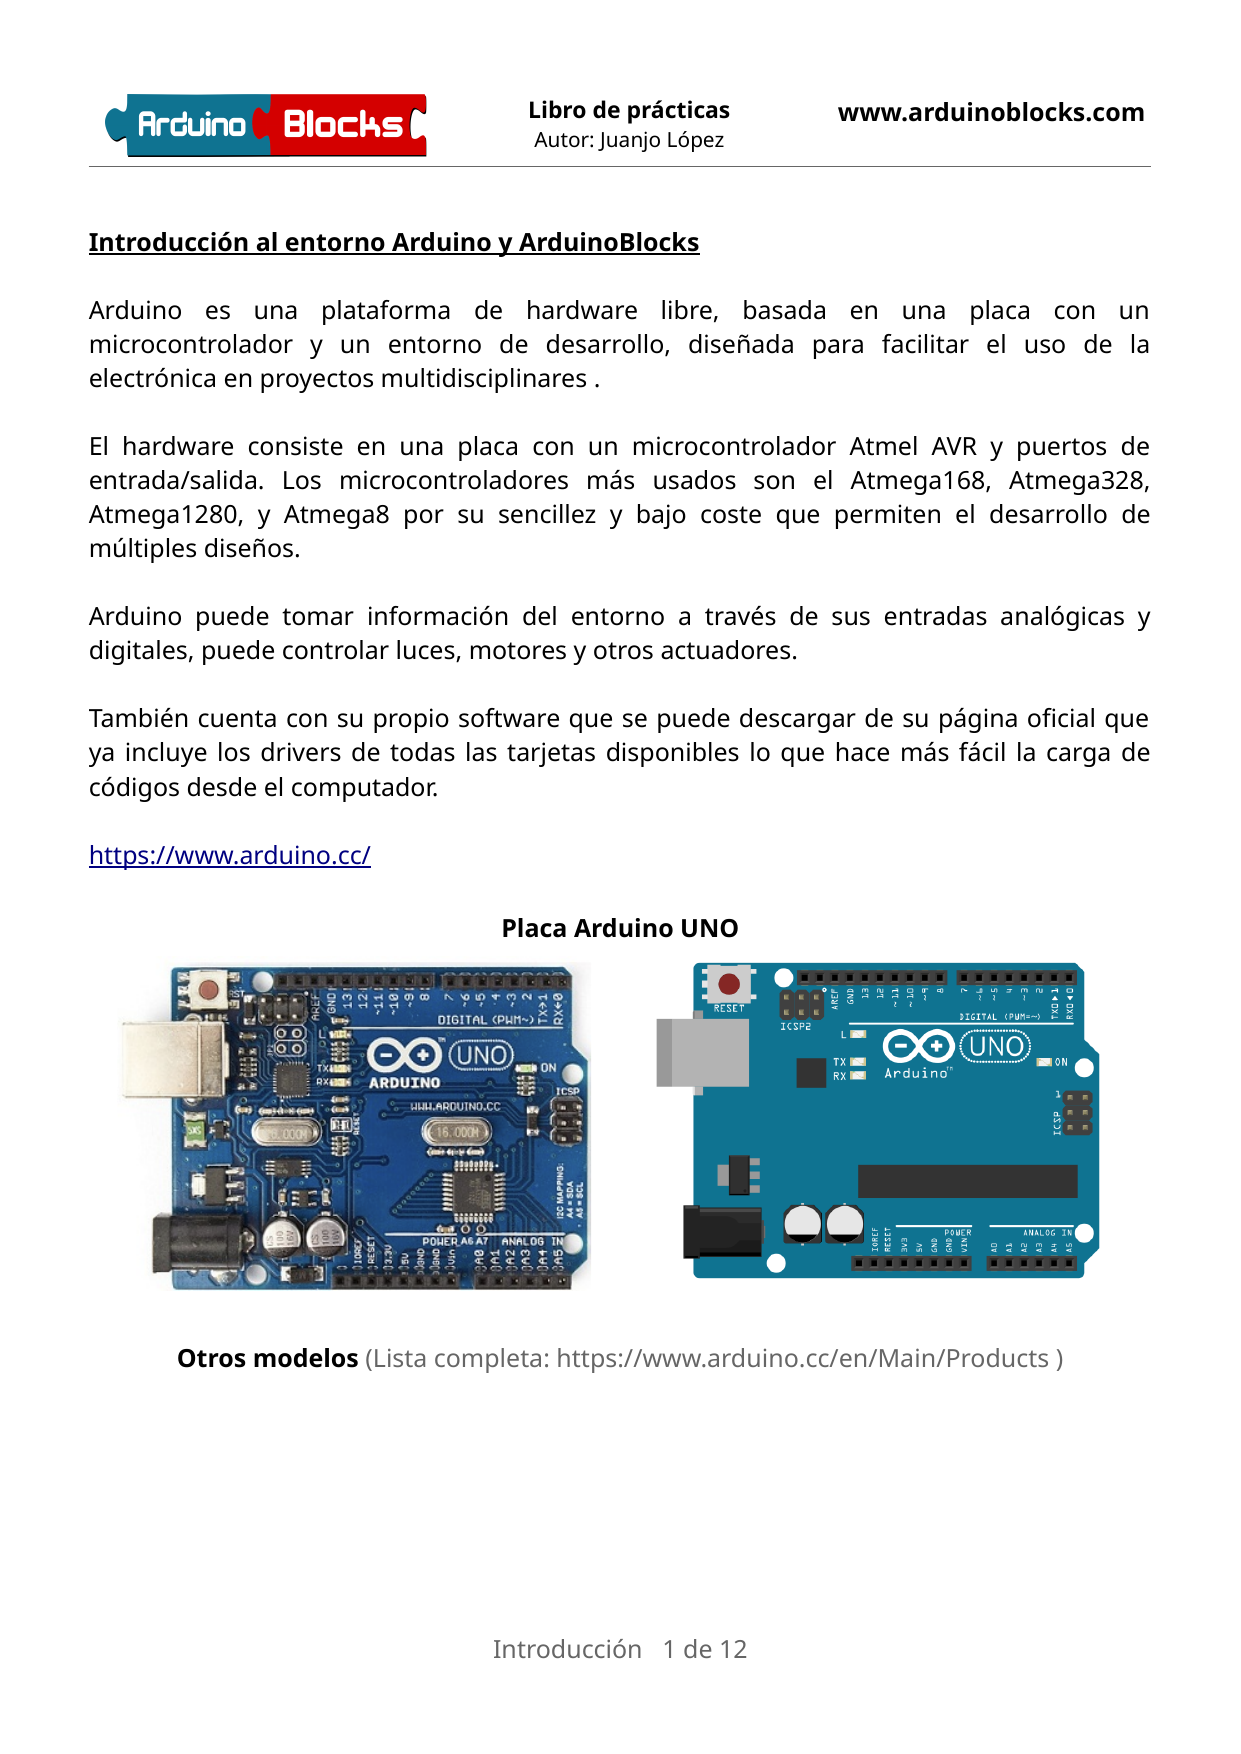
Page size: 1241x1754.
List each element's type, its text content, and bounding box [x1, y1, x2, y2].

text Arduino es una plataforma de hardware libre, basada en una placa con un microcontrolador y un entorno de desarrollo, diseñada para facilitar el uso de la electrónica en proyectos multidisciplinares . [88, 292, 1152, 394]
table_cell [620, 951, 1152, 1301]
text El hardware consiste en una placa con un microcontrolador Atmel AVR y puertos de entrada/salida. Los microcontroladores más usados son el Atmega168, Atmega328, Atmega1280, y Atmega8 por su sencillez y bajo coste que permiten el desarrollo de múltiples diseños. [88, 428, 1152, 565]
table_cell [89, 951, 620, 1301]
text Arduino puede tomar información del entorno a través de sus entradas analógicas y digitales, puede controlar luces, motores y otros actuadores. [88, 599, 1152, 667]
text Introducción al entorno Arduino y ArduinoBlocks [88, 224, 1152, 258]
picture [117, 956, 592, 1291]
table_header Placa Arduino UNO [89, 905, 1152, 951]
picture [105, 94, 427, 157]
table_cell Otros modelos (Lista completa: https://www.arduino.cc/en/Main/Products ) [89, 1301, 1152, 1380]
text También cuenta con su propio software que se puede descargar de su página oficial que ya incluye los drivers de todas las tarjetas disponibles lo que hace más fácil la carga de códigos desde el computador. [88, 701, 1152, 803]
text https://www.arduino.cc/ [88, 837, 1152, 871]
picture [640, 956, 1131, 1295]
